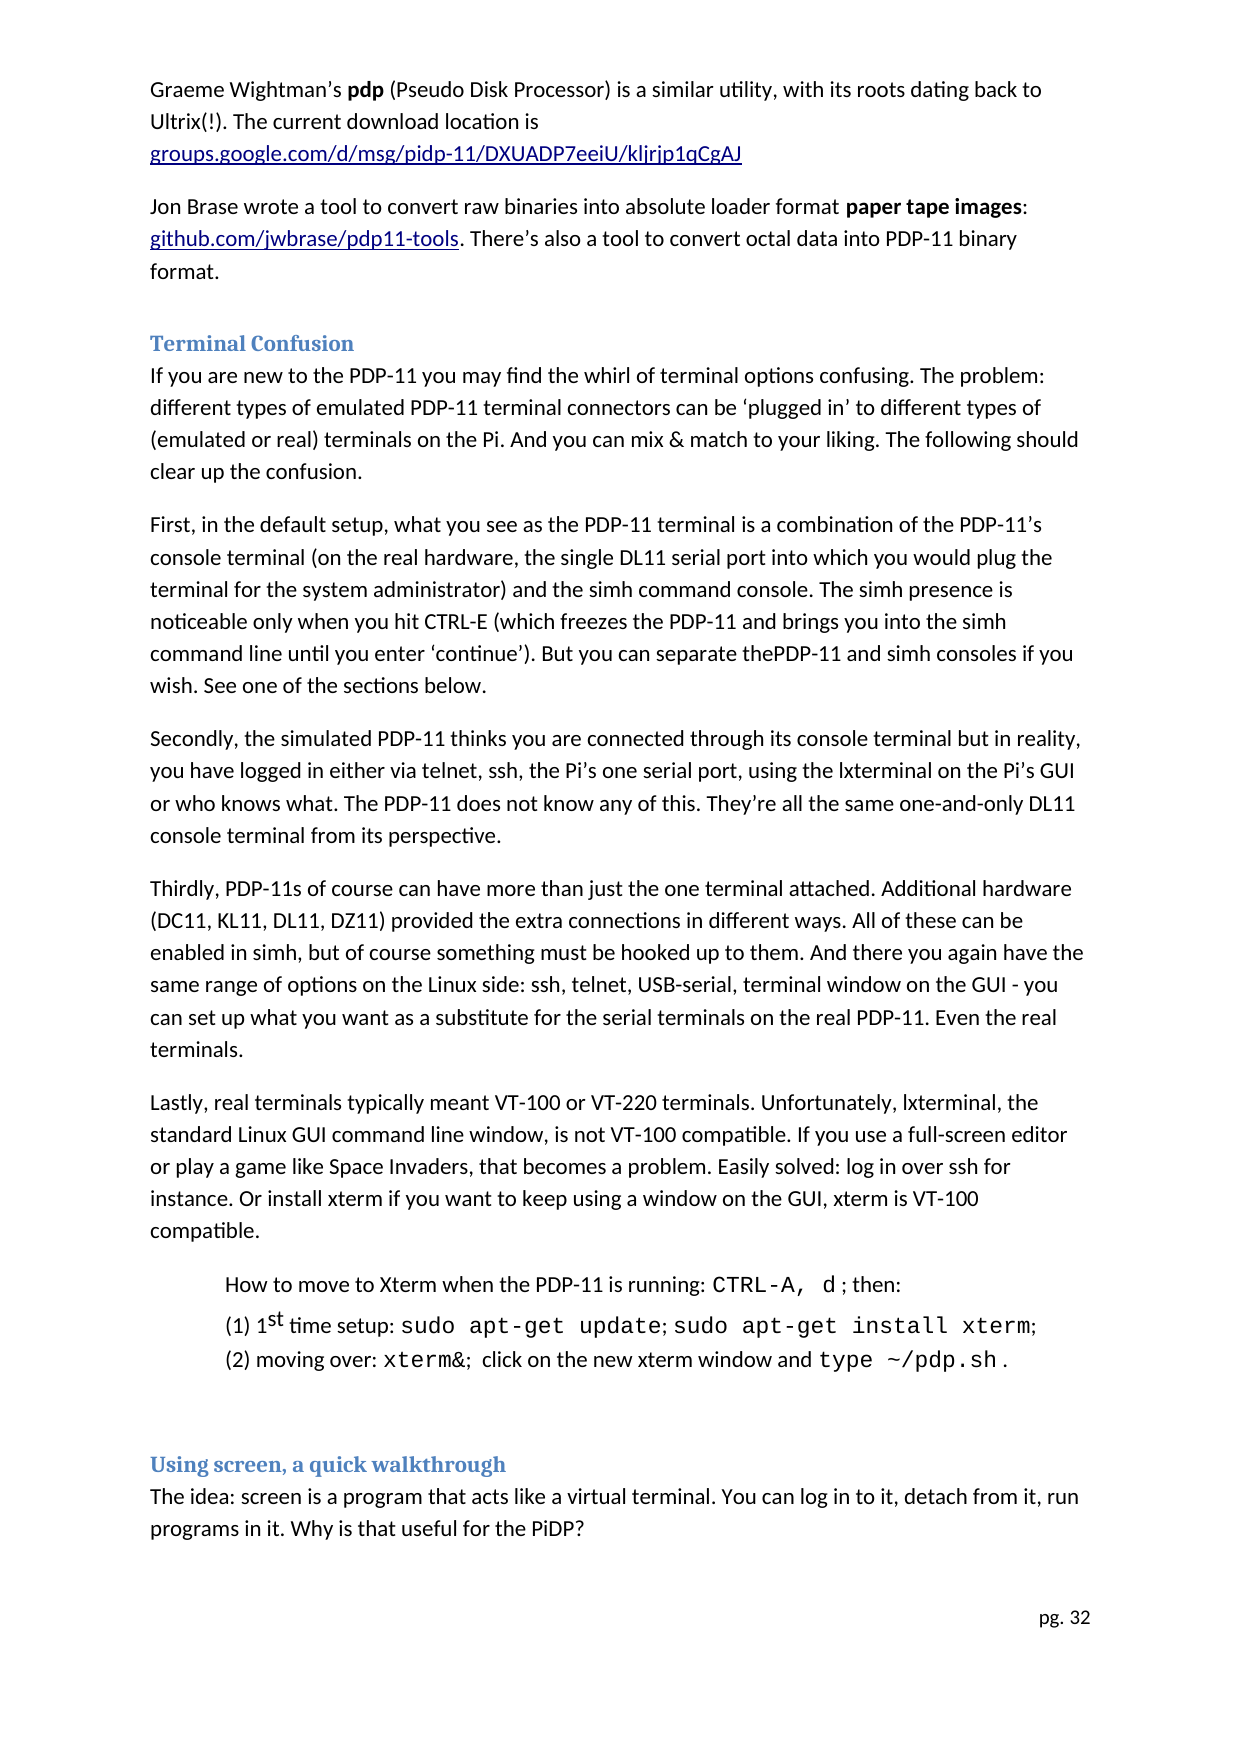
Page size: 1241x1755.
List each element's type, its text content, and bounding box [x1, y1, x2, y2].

text Secondly, the simulated PDP-11 thinks you are connected through its console terminal but in reality, you have logged in either via telnet, ssh, the Pi’s one serial port, using the lxterminal on the Pi’s GUI or who knows what. The PDP-11 does not know any of this. They’re all the same one-and-only DL11 console terminal from its perspective. [150, 724, 1090, 849]
text First, in the default setup, what you see as the PDP-11 terminal is a combination of the PDP-11’s console terminal (on the real hardware, the single DL11 serial port into which you would plug the terminal for the system administrator) and the simh command console. The simh presence is noticeable only when you hit CTRL-E (which freezes the PDP-11 and brings you into the simh command line until you enter ‘continue’). But you can separate thePDP-11 and simh consoles if you wish. See one of the sections below. [150, 510, 1090, 699]
text Lastly, real terminals typically meant VT-100 or VT-220 terminals. Unfortunately, lxterminal, the standard Linux GUI command line window, is not VT-100 compatible. If you use a full-screen editor or play a game like Space Invaders, that becomes a problem. Easily solved: log in over ssh for instance. Or install xterm if you want to keep using a window on the GUI, xterm is VT-100 compatible. [150, 1088, 1090, 1245]
subtitle Using screen, a quick walkthrough [150, 1452, 1090, 1478]
text If you are new to the PDP-11 you may find the whirl of terminal options confusing. The problem: different types of emulated PDP-11 terminal connectors can be ‘plugged in’ to different types of (emulated or real) terminals on the Pi. And you can mix & match to your liking. The following should clear up the confusion. [150, 361, 1090, 485]
text Graeme Wightman’s pdp (Pseudo Disk Processor) is a similar utility, with its roots dating back to Ultrix(!). The current download location is groups.google.com/d/msg/pidp-11/DXUADP7eeiU/kljrjp1qCgAJ [150, 75, 1090, 167]
text How to move to Xterm when the PDP-11 is running: CTRL-A, d ; then: (1) 1st time setup: sudo apt-get update; sudo apt-get install xterm; (2) moving over: xterm&; click on the new xterm window and type ~/pdp.sh . [225, 1270, 1090, 1406]
subtitle Terminal Confusion [150, 331, 1090, 357]
text Jon Brase wrote a tool to convert raw binaries into absolute loader format paper tape images: github.com/jwbrase/pdp11-tools. There’s also a tool to convert octal data into PDP-11 binary format. [150, 192, 1090, 285]
text Thirdly, PDP-11s of course can have more than just the one terminal attached. Additional hardware (DC11, KL11, DL11, DZ11) provided the extra connections in different ways. All of these can be enabled in simh, but of course something must be hooked up to them. And there you again have the same range of options on the Linux side: ssh, telnet, USB-serial, terminal window on the GUI - you can set up what you want as a substitute for the serial terminals on the real PDP-11. Even the real terminals. [150, 874, 1090, 1063]
text The idea: screen is a program that acts like a virtual terminal. You can log in to it, detach from it, run programs in it. Why is that useful for the PiDP? [150, 1482, 1090, 1543]
